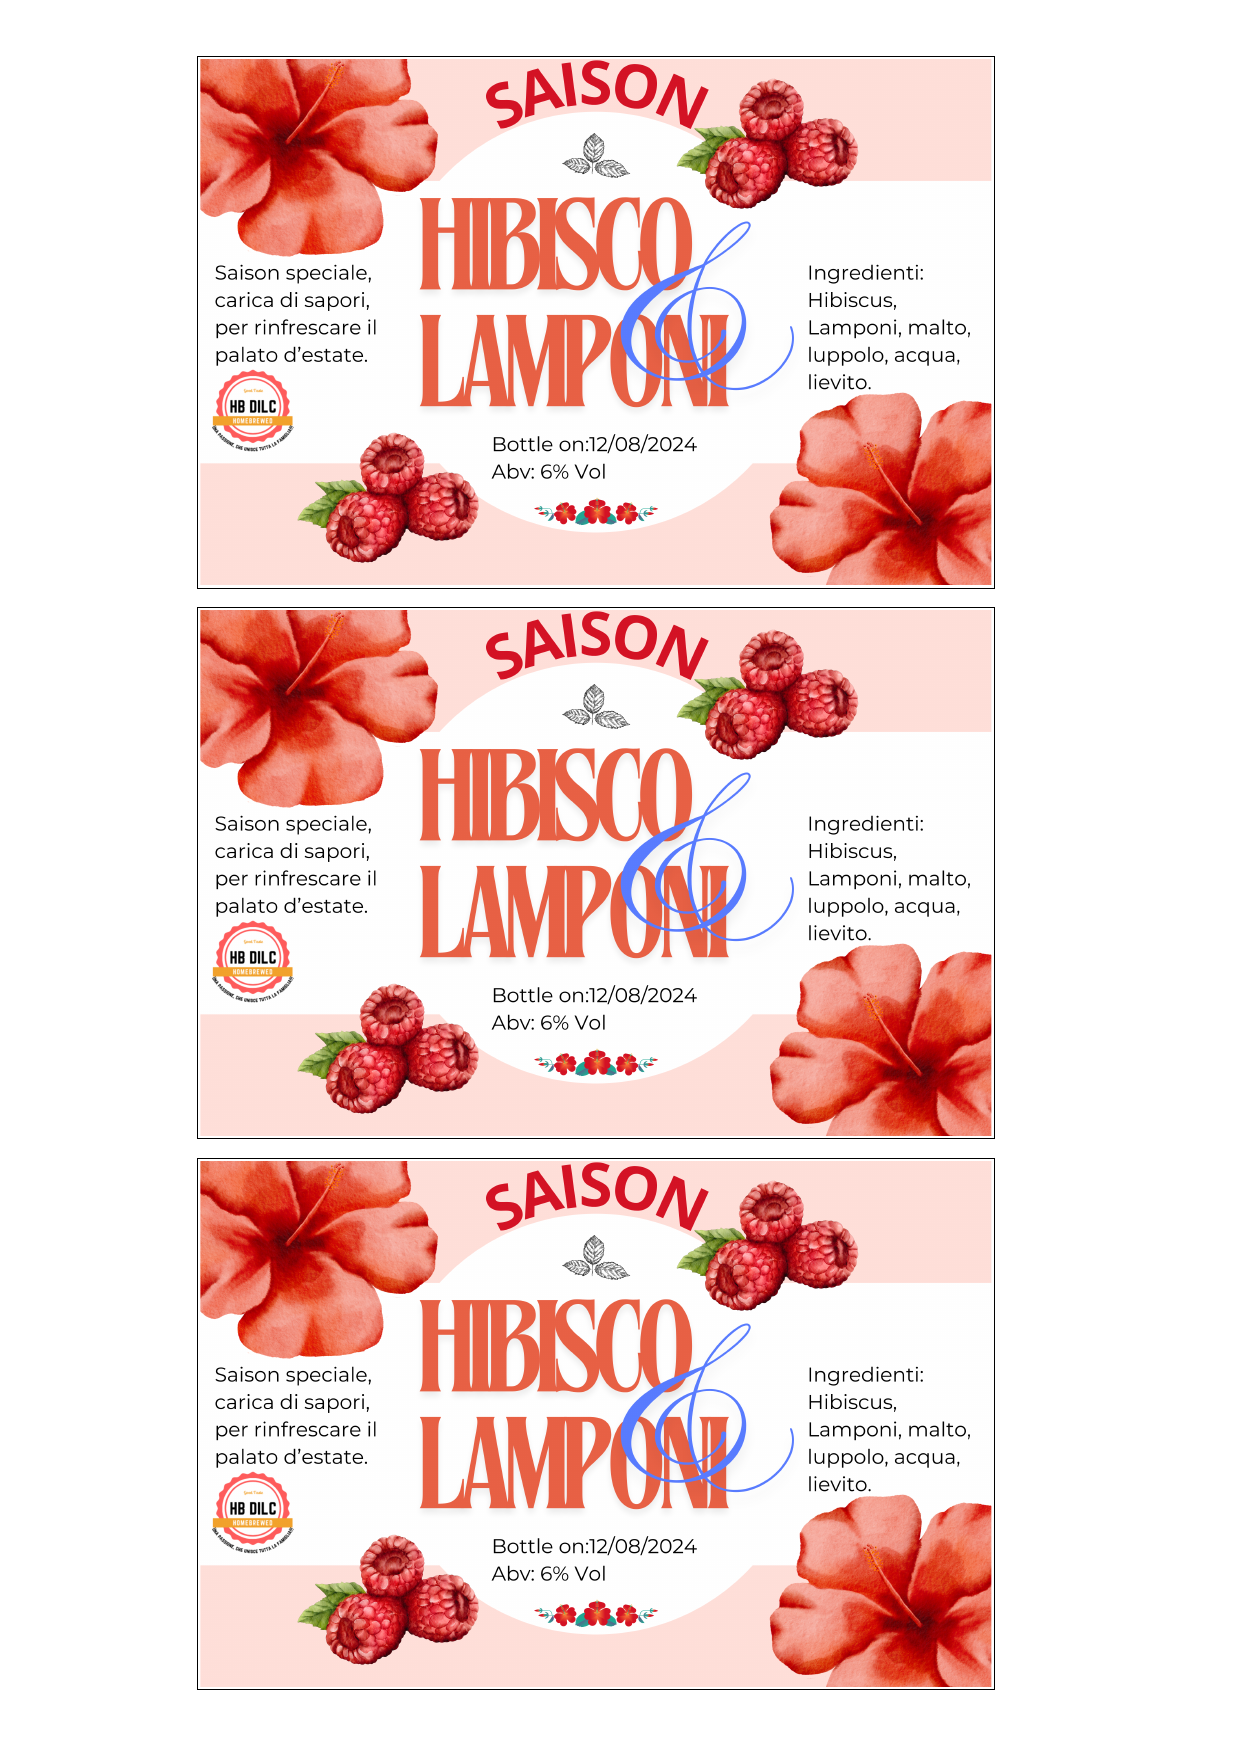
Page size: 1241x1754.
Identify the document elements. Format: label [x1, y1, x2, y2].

picture [200, 610, 992, 1136]
picture [200, 1161, 992, 1687]
picture [200, 59, 992, 585]
